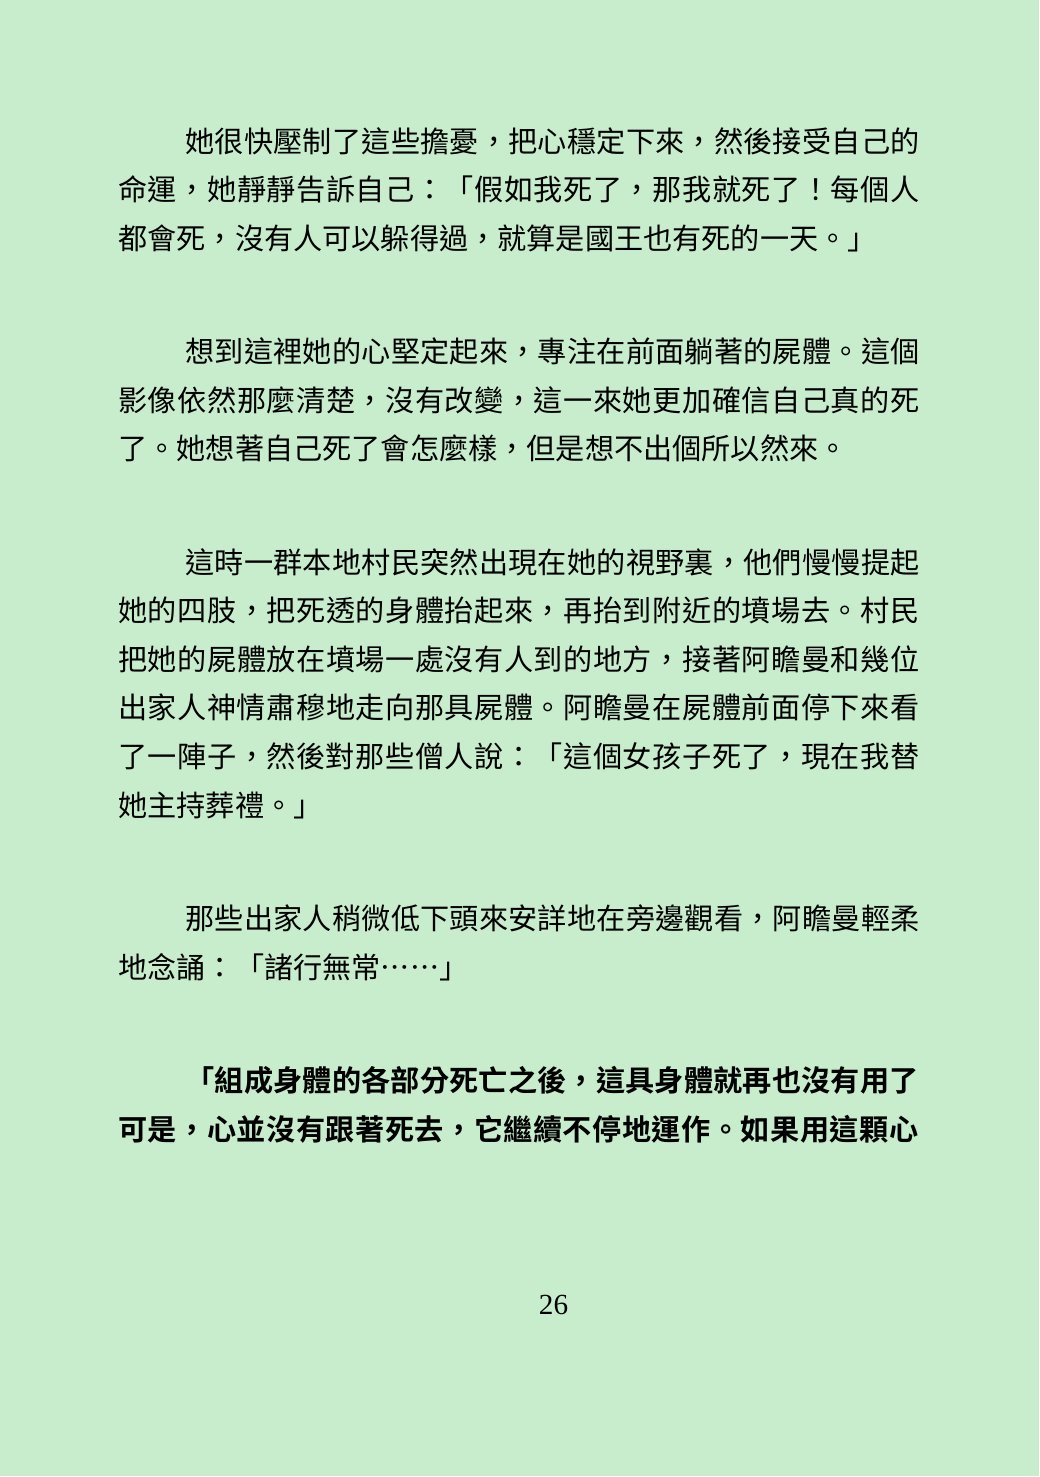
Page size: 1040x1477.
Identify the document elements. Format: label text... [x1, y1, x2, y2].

text 那些出家人稍微低下頭來安詳地在旁邊觀看，阿瞻曼輕柔地念誦：「諸行無常……」 [118, 896, 921, 986]
text 「組成身體的各部分死亡之後，這具身體就再也沒有用了。可是，心並沒有跟著死去，它繼續不停地運作。如果用這顆心培養善行，它的利益將不可窮盡；如果用它來作惡，那麼它將危害自己。」 [118, 1058, 921, 1148]
text 這時一群本地村民突然出現在她的視野裏，他們慢慢提起她的四肢，把死透的身體抬起來，再抬到附近的墳場去。村民把她的屍體放在墳場一處沒有人到的地方，接著阿瞻曼和幾位出家人神情肅穆地走向那具屍體。阿瞻曼在屍體前面停下來看了一陣子，然後對那些僧人說：「這個女孩子死了，現在我替她主持葬禮。」 [118, 539, 921, 824]
text 想到這裡她的心堅定起來，專注在前面躺著的屍體。這個影像依然那麼清楚，沒有改變，這一來她更加確信自己真的死了。她想著自己死了會怎麼樣，但是想不出個所以然來。 [118, 329, 921, 468]
text 她很快壓制了這些擔憂，把心穩定下來，然後接受自己的命運，她靜靜告訴自己：「假如我死了，那我就死了！每個人都會死，沒有人可以躲得過，就算是國王也有死的一天。」 [118, 118, 921, 257]
